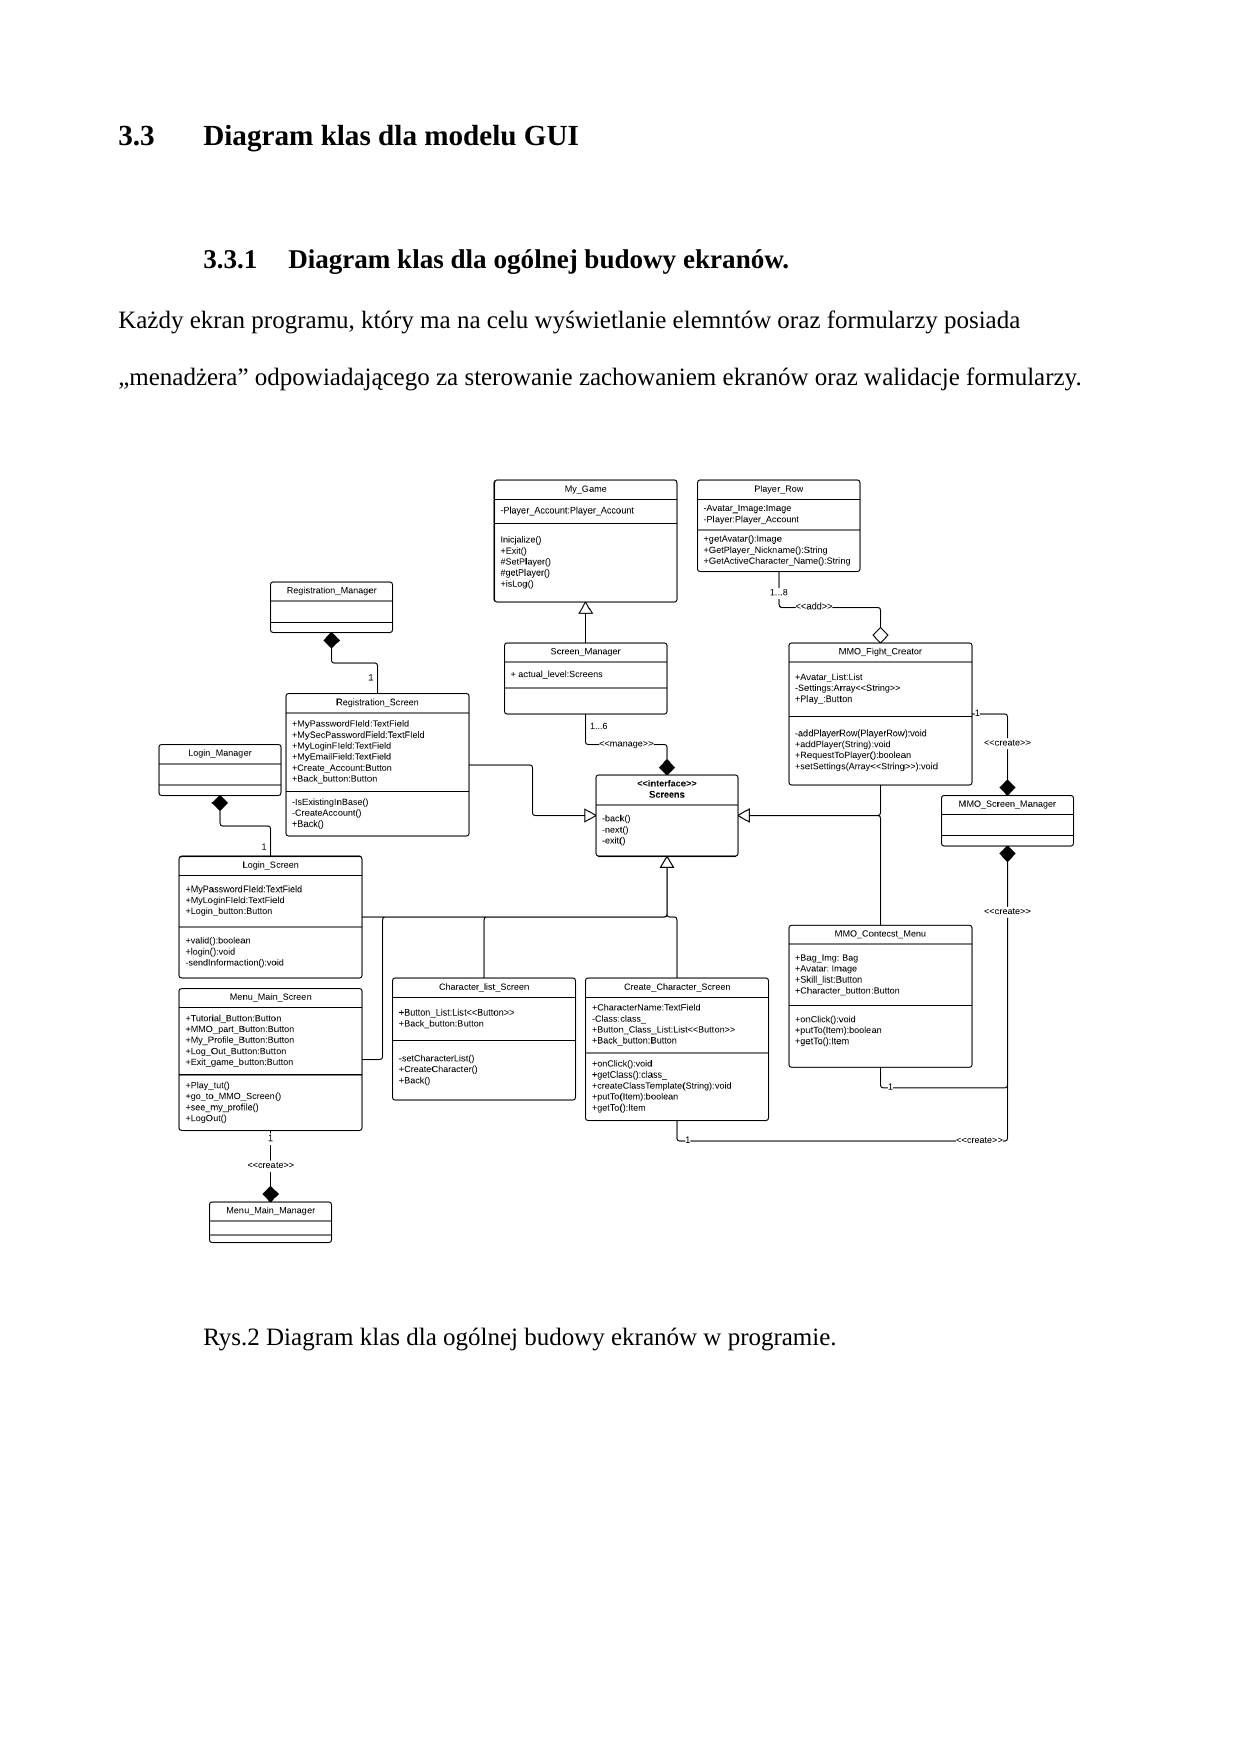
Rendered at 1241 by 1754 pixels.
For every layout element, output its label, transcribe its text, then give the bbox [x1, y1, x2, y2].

text Każdy ekran programu, który ma na celu wyświetlanie elemntów oraz formularzy posiada „menadżera” odpowiadającego za sterowanie zachowaniem ekranów oraz walidacje formularzy. [118, 305, 1122, 391]
text Rys.2 Diagram klas dla ogólnej budowy ekranów w programie. [118, 1293, 1122, 1350]
text 3.3.1 Diagram klas dla ogólnej budowy ekranów. [118, 243, 1122, 274]
text 3.3 Diagram klas dla modelu GUI [118, 118, 1122, 152]
picture [118, 420, 1123, 1293]
